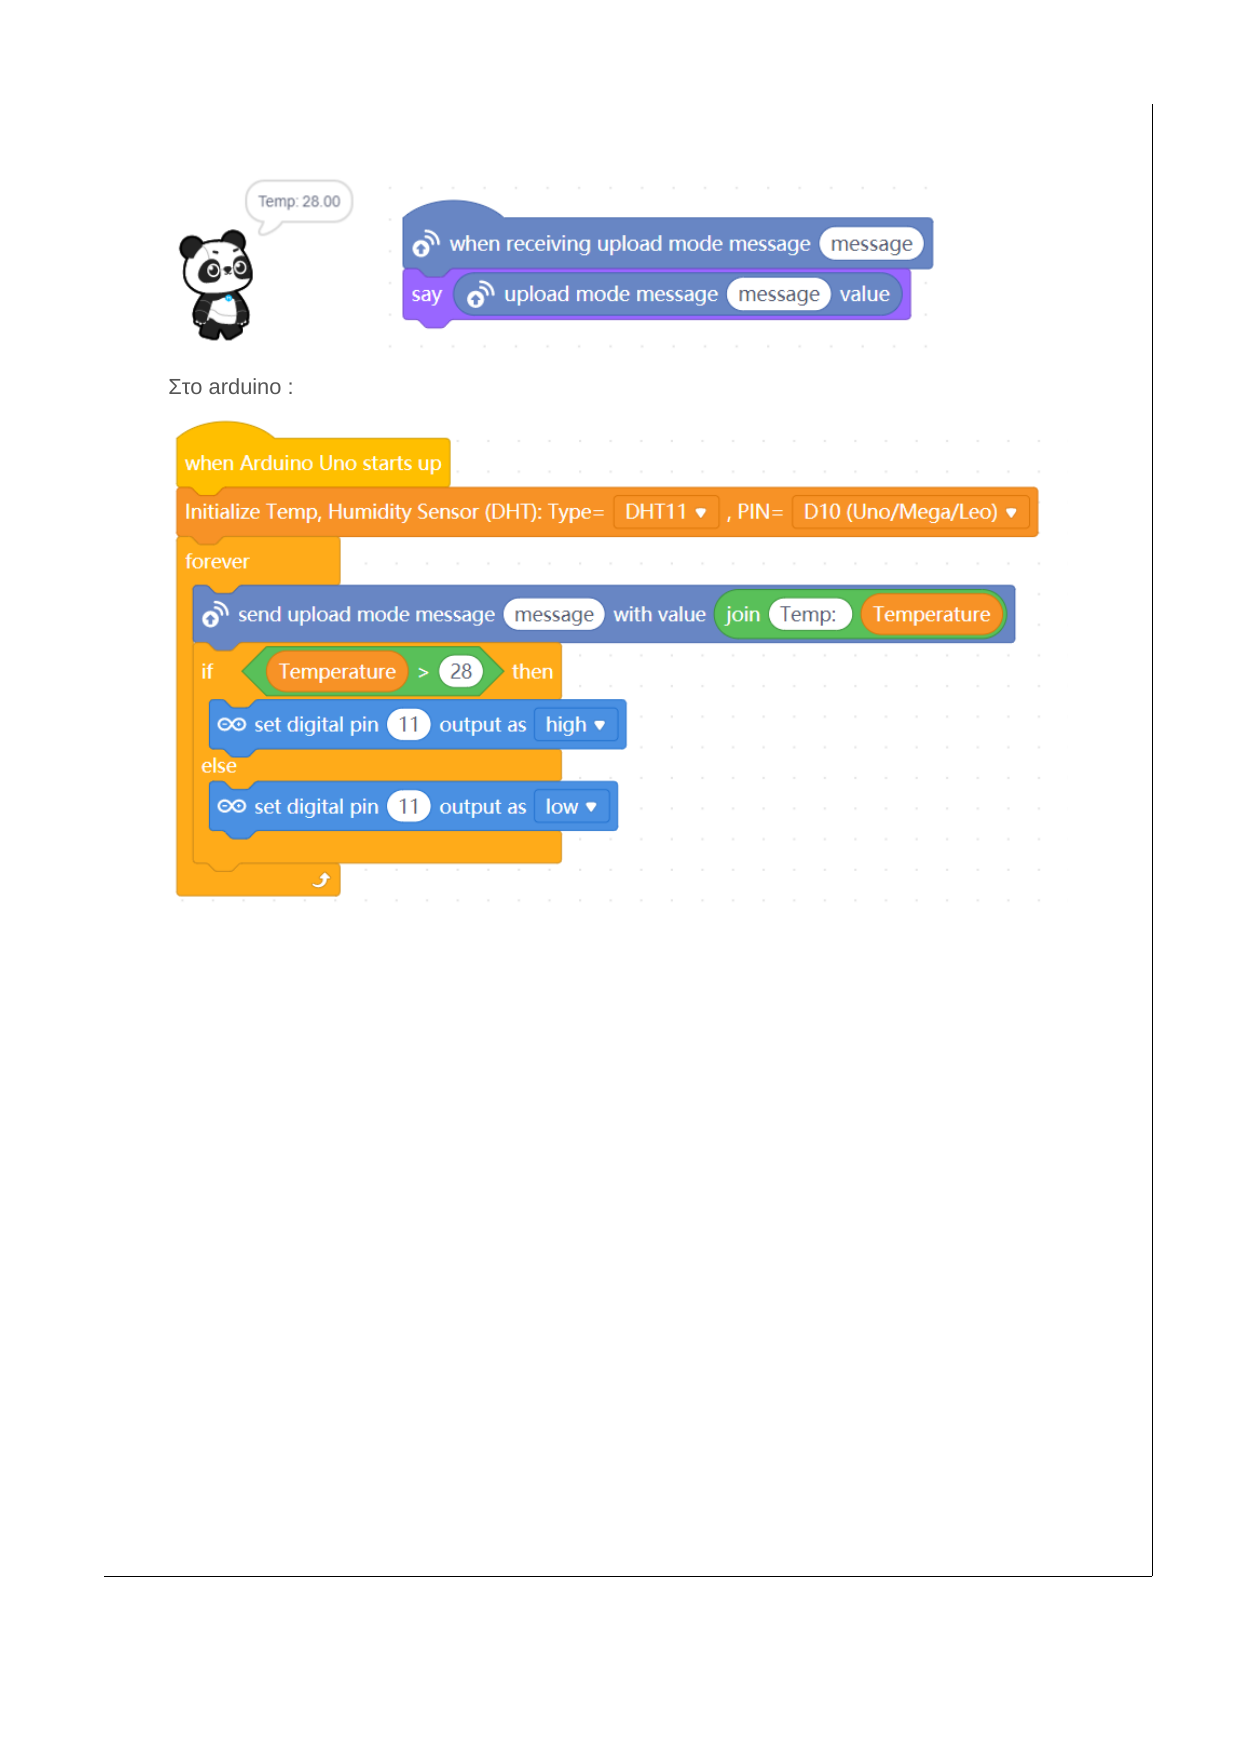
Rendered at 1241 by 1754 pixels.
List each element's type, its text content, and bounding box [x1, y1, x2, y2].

text Στο arduino : [103, 309, 168, 350]
text Στο arduino : [955, 309, 1152, 350]
